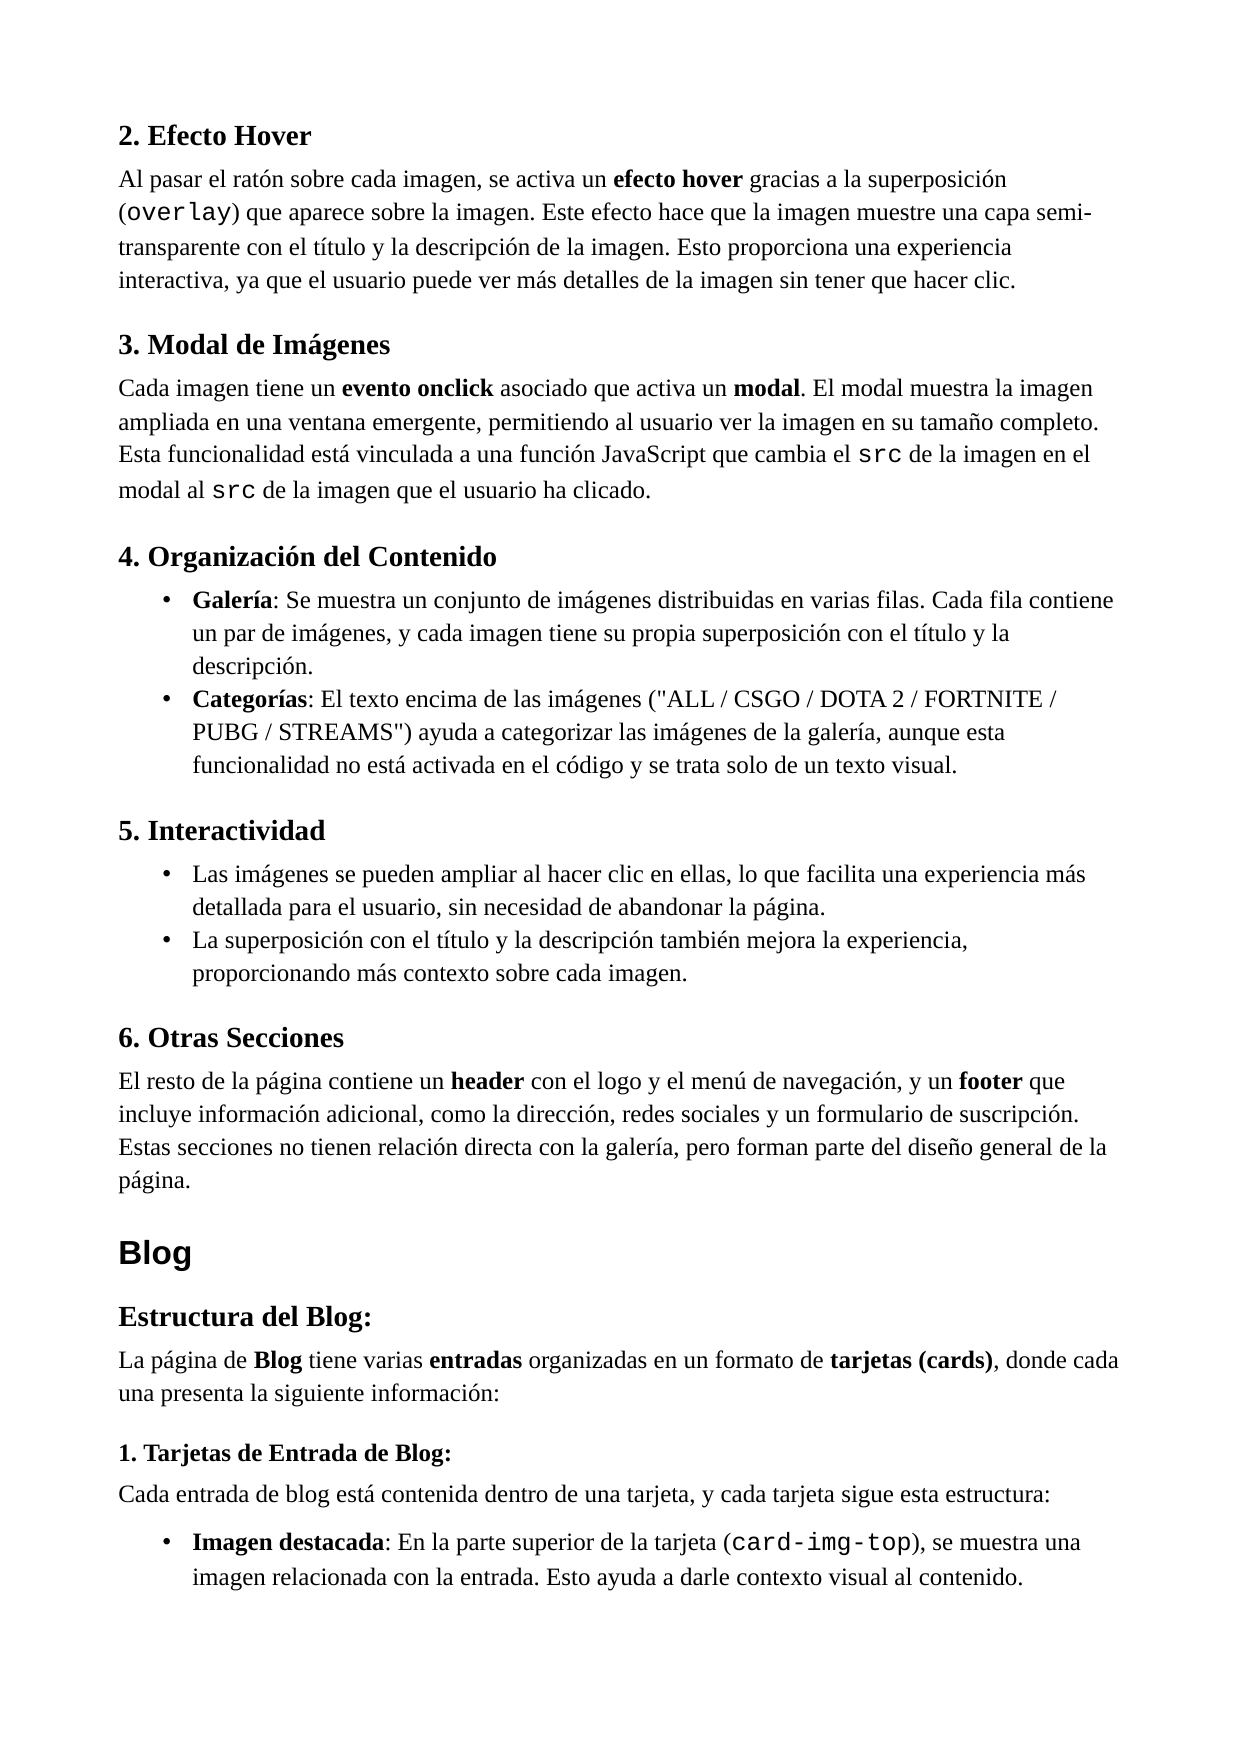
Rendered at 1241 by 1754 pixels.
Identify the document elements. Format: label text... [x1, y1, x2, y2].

subtitle 5. Interactividad [118, 813, 1122, 846]
list Imagen destacada: En la parte superior de la tarjeta (card-img-top), se muestra una imagen relacionada con la entrada. Esto ayuda a darle contexto visual al contenido. [162, 1527, 1122, 1591]
subtitle 6. Otras Secciones [118, 1020, 1122, 1053]
subtitle 2. Efecto Hover [118, 118, 1122, 152]
list Categorías: El texto encima de las imágenes ("ALL / CSGO / DOTA 2 / FORTNITE / PUBG / STREAMS") ayuda a categorizar las imágenes de la galería, aunque esta funcionalidad no está activada en el código y se trata solo de un texto visual. [162, 684, 1122, 779]
text Cada entrada de blog está contenida dentro de una tarjeta, y cada tarjeta sigue esta estructura: [118, 1479, 1122, 1508]
subtitle Blog [118, 1233, 1122, 1272]
text El resto de la página contiene un header con el logo y el menú de navegación, y un footer que incluye información adicional, como la dirección, redes sociales y un formulario de suscripción. Estas secciones no tienen relación directa con la galería, pero forman parte del diseño general de la página. [118, 1066, 1122, 1194]
text La página de Blog tiene varias entradas organizadas en un formato de tarjetas (cards), donde cada una presenta la siguiente información: [118, 1345, 1122, 1407]
list Galería: Se muestra un conjunto de imágenes distribuidas en varias filas. Cada fila contiene un par de imágenes, y cada imagen tiene su propia superposición con el título y la descripción. [162, 585, 1122, 680]
subtitle 3. Modal de Imágenes [118, 327, 1122, 361]
subtitle Estructura del Blog: [118, 1299, 1122, 1332]
subtitle 1. Tarjetas de Entrada de Blog: [118, 1438, 1122, 1467]
subtitle 4. Organización del Contenido [118, 539, 1122, 573]
text Al pasar el ratón sobre cada imagen, se activa un efecto hover gracias a la superposición (overlay) que aparece sobre la imagen. Este efecto hace que la imagen muestre una capa semi-transparente con el título y la descripción de la imagen. Esto proporciona una experiencia interactiva, ya que el usuario puede ver más detalles de la imagen sin tener que hacer clic. [118, 164, 1122, 294]
list Las imágenes se pueden ampliar al hacer clic en ellas, lo que facilita una experiencia más detallada para el usuario, sin necesidad de abandonar la página. [162, 859, 1122, 920]
text Cada imagen tiene un evento onclick asociado que activa un modal. El modal muestra la imagen ampliada en una ventana emergente, permitiendo al usuario ver la imagen en su tamaño completo. Esta funcionalidad está vinculada a una función JavaScript que cambia el src de la imagen en el modal al src de la imagen que el usuario ha clicado. [118, 373, 1122, 506]
list La superposición con el título y la descripción también mejora la experiencia, proporcionando más contexto sobre cada imagen. [162, 925, 1122, 986]
